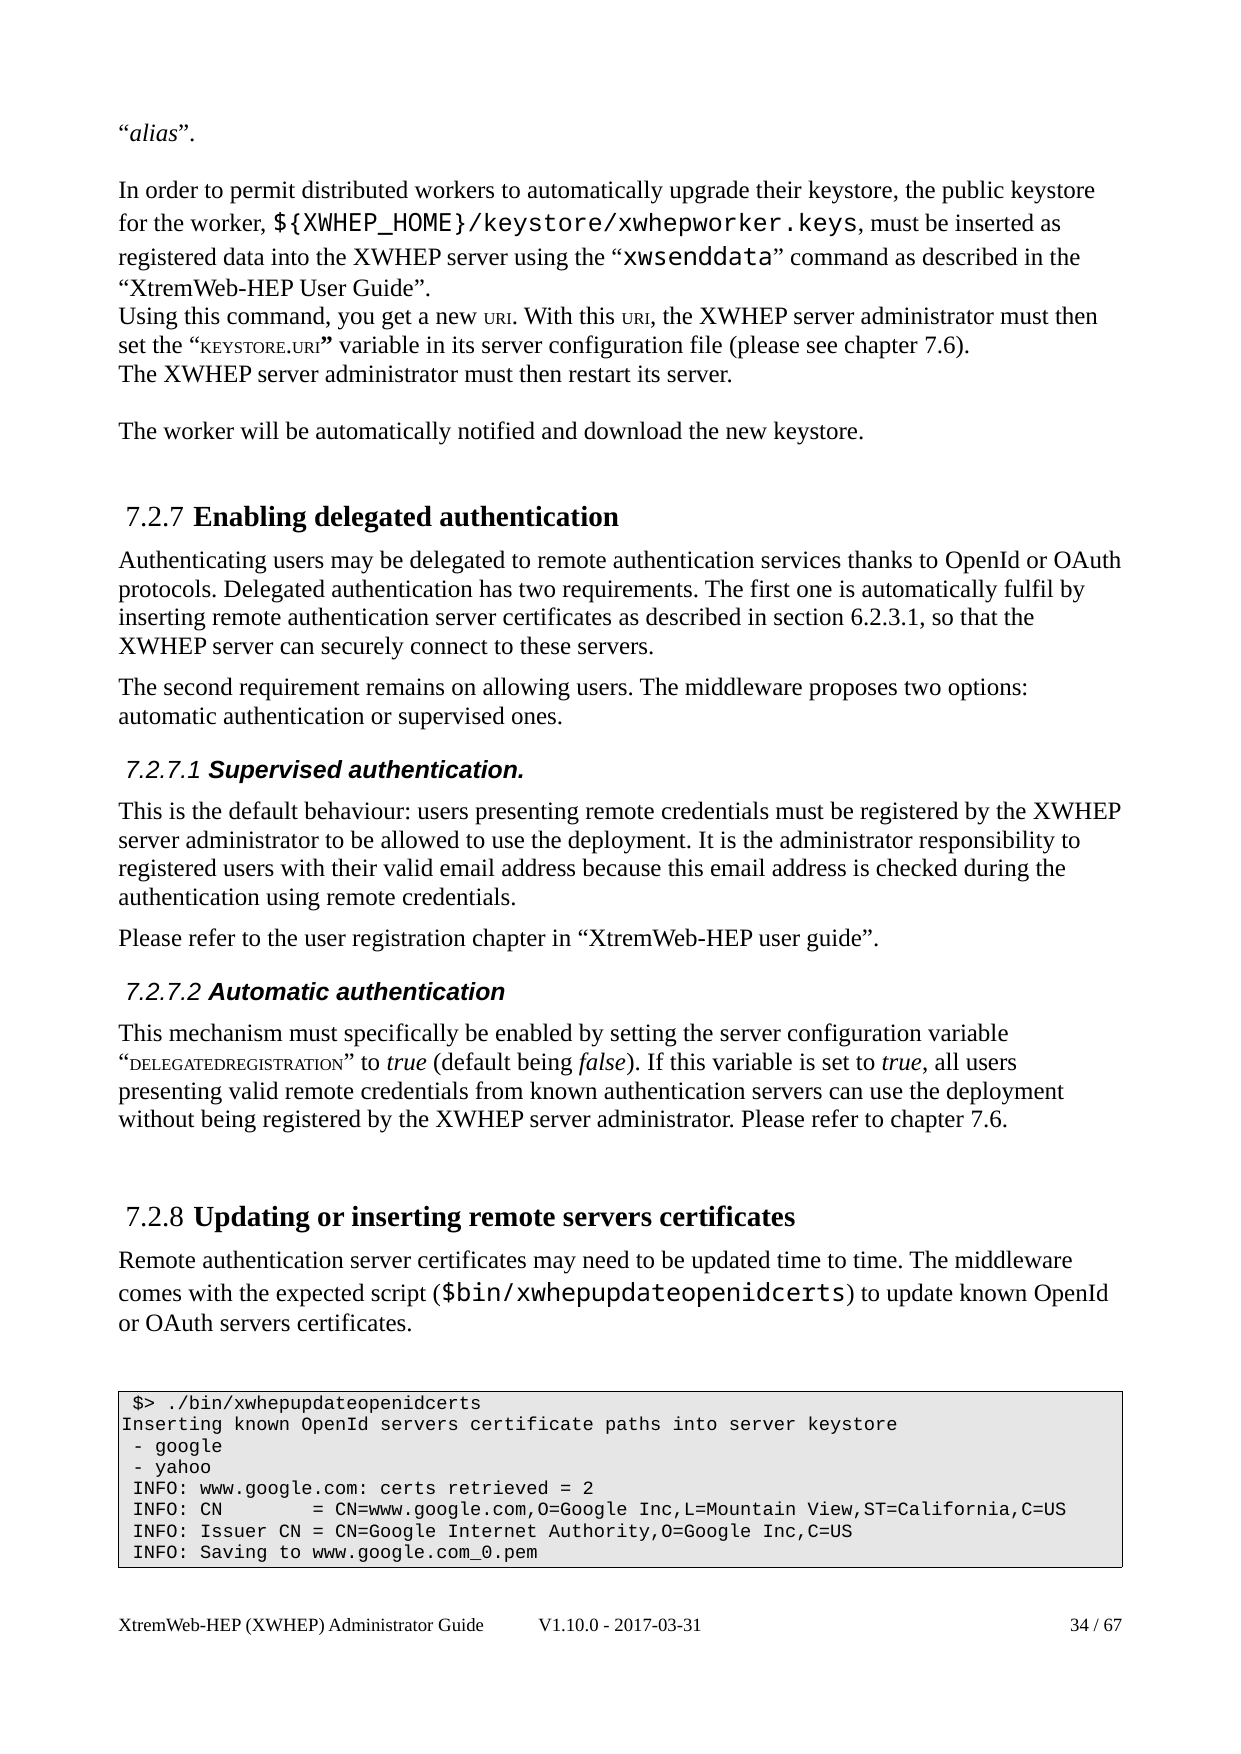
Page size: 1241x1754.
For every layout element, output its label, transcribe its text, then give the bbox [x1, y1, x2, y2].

text In order to permit distributed workers to automatically upgrade their keystore, the public keystore for the worker, ${XWHEP_HOME}/keystore/xwhepworker.keys, must be inserted as registered data into the XWHEP server using the “xwsenddata” command as described in the “XtremWeb-HEP User Guide”. [118, 176, 1122, 301]
text Using this command, you get a new uri. With this uri, the XWHEP server administrator must then set the “keystore.uri” variable in its server configuration file (please see chapter 7.6). [118, 301, 1122, 359]
subtitle Enabling delegated authentication [118, 499, 1122, 532]
subtitle Automatic authentication [118, 977, 1122, 1006]
text INFO: CN = CN=www.google.com,O=Google Inc,L=Mountain View,ST=California,C=US [119, 1497, 1122, 1518]
text Inserting known OpenId servers certificate paths into server keystore [119, 1412, 1122, 1433]
text - yahoo [119, 1455, 1122, 1476]
text The second requirement remains on allowing users. The middleware proposes two options: automatic authentication or supervised ones. [118, 672, 1122, 730]
text The worker will be automatically notified and download the new keystore. [118, 416, 1122, 445]
text The XWHEP server administrator must then restart its server. [118, 359, 1122, 388]
text $> ./bin/xwhepupdateopenidcerts [119, 1392, 1122, 1412]
text INFO: Issuer CN = CN=Google Internet Authority,O=Google Inc,C=US [119, 1518, 1122, 1540]
text Remote authentication server certificates may need to be updated time to time. The middleware comes with the expected script ($bin/xwhepupdateopenidcerts) to update known OpenId or OAuth servers certificates. [118, 1246, 1122, 1337]
text INFO: Saving to www.google.com_0.pem [119, 1540, 1122, 1567]
text Authenticating users may be delegated to remote authentication services thanks to OpenId or OAuth protocols. Delegated authentication has two requirements. The first one is automatically fulfil by inserting remote authentication server certificates as described in section 6.2.3.1, so that the XWHEP server can securely connect to these servers. [118, 545, 1122, 660]
text - google [119, 1433, 1122, 1455]
text Please refer to the user registration chapter in “XtremWeb-HEP user guide”. [118, 923, 1122, 952]
text This is the default behaviour: users presenting remote credentials must be registered by the XWHEP server administrator to be allowed to use the deployment. It is the administrator responsibility to registered users with their valid email address because this email address is checked during the authentication using remote credentials. [118, 796, 1122, 911]
text “alias”. [118, 118, 1122, 147]
text INFO: www.google.com: certs retrieved = 2 [119, 1476, 1122, 1497]
text This mechanism must specifically be enabled by setting the server configuration variable “delegatedregistration” to true (default being false). If this variable is set to true, all users presenting valid remote credentials from known authentication servers can use the deployment without being registered by the XWHEP server administrator. Please refer to chapter 7.6. [118, 1018, 1122, 1133]
subtitle Updating or inserting remote servers certificates [118, 1199, 1122, 1233]
subtitle Supervised authentication. [118, 755, 1122, 783]
